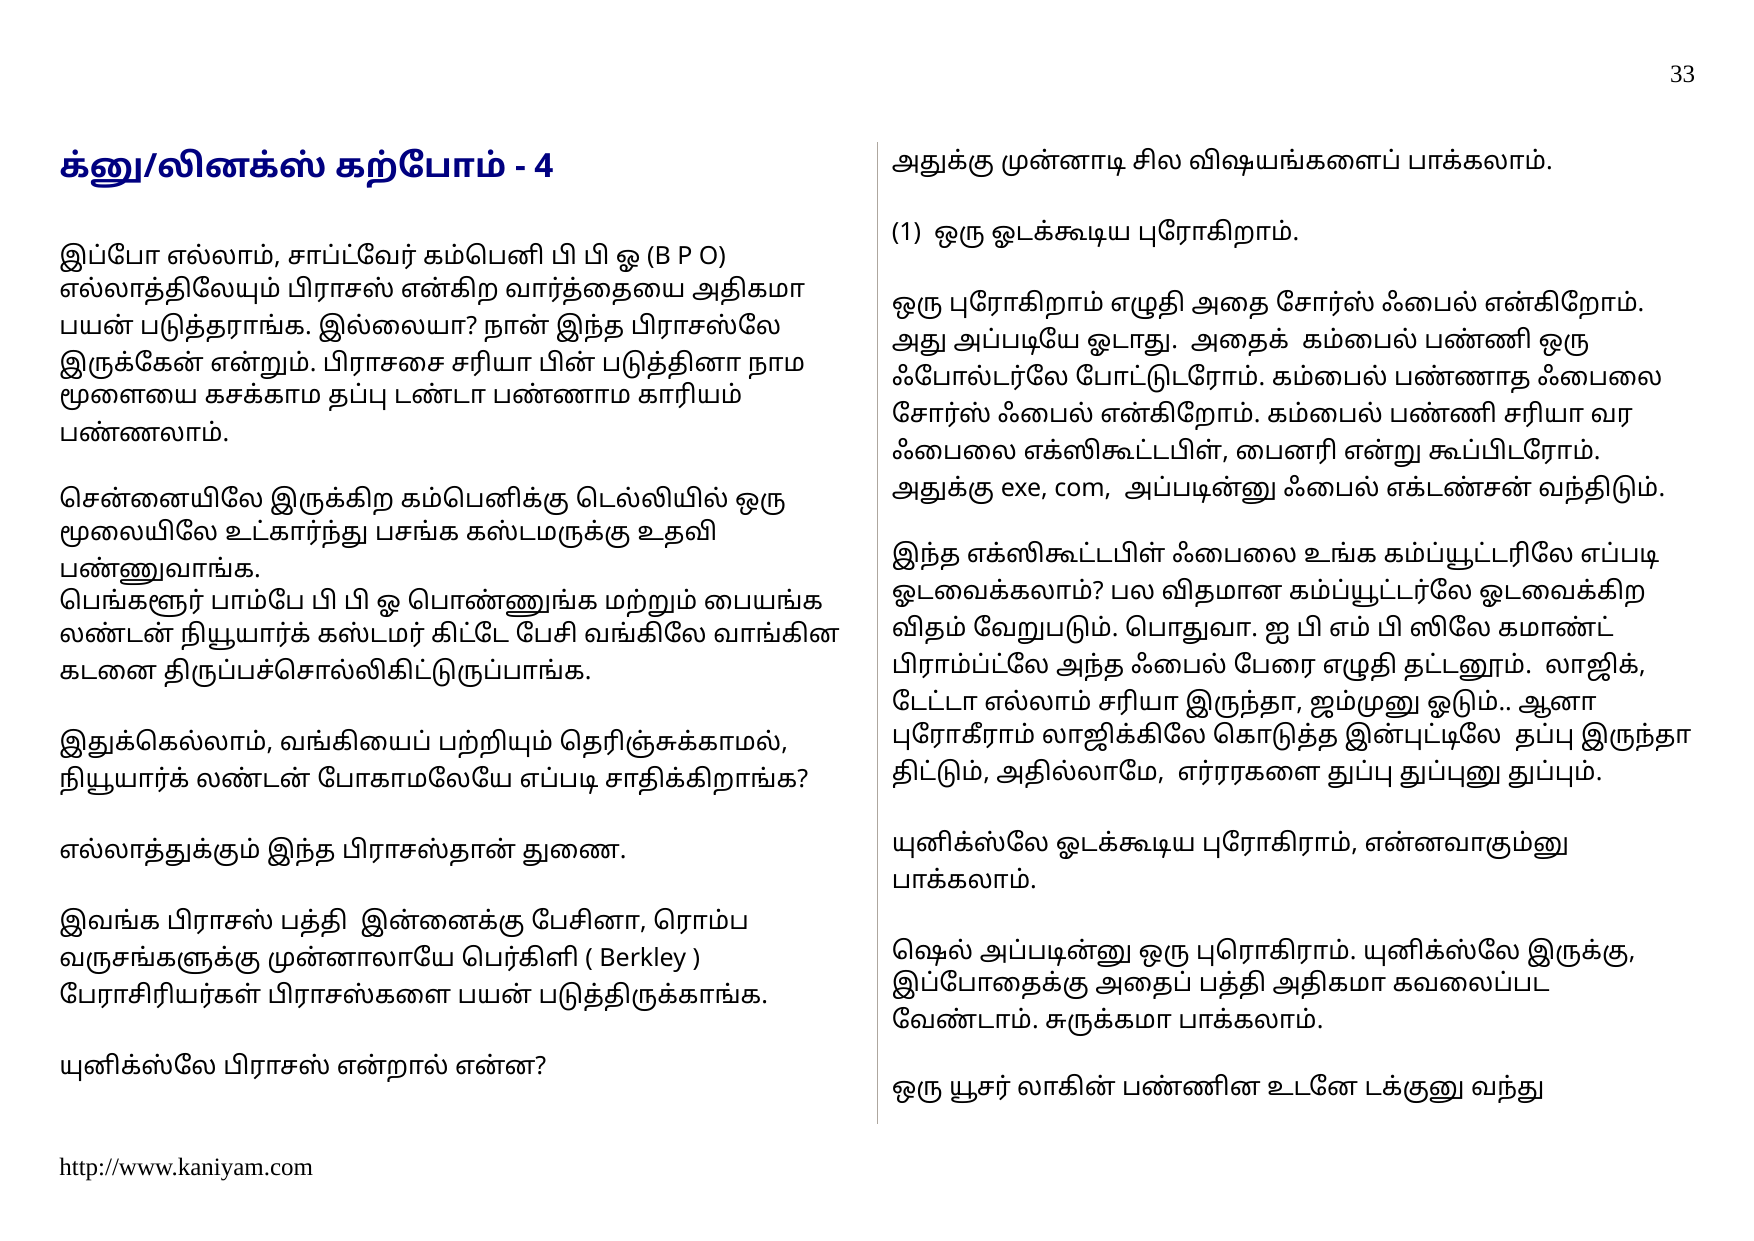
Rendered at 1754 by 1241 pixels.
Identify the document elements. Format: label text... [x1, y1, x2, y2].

text பெங்களூர் பாம்பே பி பி ஓ பொண்ணுங்க மற்றும் பையங்க லண்டன் நியூயார்க் கஸ்டமர் கிட்டே பேசி வங்கிலே வாங்கின கடனை திருப்பச்சொல்லிகிட்டுருப்பாங்க. [59, 587, 862, 689]
text இப்போதைக்கு அதைப் பத்தி அதிகமா கவலைப்பட வேண்டாம். சுருக்கமா பாக்கலாம். [892, 969, 1695, 1039]
text ஷெல் அப்படின்னு ஒரு புரொகிராம். யுனிக்ஸ்லே இருக்கு, [892, 932, 1695, 969]
text இதுக்கெல்லாம், வங்கியைப் பற்றியும் தெரிஞ்சுக்காமல், நியூயார்க் லண்டன் போகாமலேயே எப்படி சாதிக்கிறாங்க? [59, 724, 862, 798]
text (1) ஒரு ஓடக்கூடிய புரோகிறாம். [892, 213, 1695, 250]
text ஒரு புரோகிறாம் எழுதி அதை சோர்ஸ் ஃபைல் என்கிறோம். அது அப்படியே ஓடாது. அதைக் கம்பைல் பண்ணி ஒரு ஃபோல்டர்லே போட்டுடரோம். கம்பைல் பண்ணாத ஃபைலை சோர்ஸ் ஃபைல் என்கிறோம். கம்பைல் பண்ணி சரியா வர ஃபைலை எக்ஸிகூட்டபிள், பைனரி என்று கூப்பிடரோம். அதுக்கு exe, com, அப்படின்னு ஃபைல் எக்டண்சன் வந்திடும். [892, 284, 1695, 506]
text யுனிக்ஸ்லே பிராசஸ் என்றால் என்ன? [59, 1048, 862, 1085]
text இவங்க பிராசஸ் பத்தி இன்னைக்கு பேசினா, ரொம்ப வருசங்களுக்கு முன்னாலாயே பெர்கிளி ( Berkley ) பேராசிரியர்கள் பிராசஸ்களை பயன் படுத்திருக்காங்க. [59, 903, 862, 1014]
text எல்லாத்துக்கும் இந்த பிராசஸ்தான் துணை. [59, 832, 862, 869]
text ஒரு யூசர் லாகின் பண்ணின உடனே டக்குனு வந்து [892, 1073, 1695, 1106]
text சென்னையிலே இருக்கிற கம்பெனிக்கு டெல்லியில் ஒரு மூலையிலே உட்கார்ந்து பசங்க கஸ்டமருக்கு உதவி பண்ணுவாங்க. [59, 485, 862, 587]
text அதுக்கு முன்னாடி சில விஷயங்களைப் பாக்கலாம். [892, 142, 1695, 179]
subtitle க்னு/லினக்ஸ் கற்போம் - 4 [59, 142, 862, 191]
text இப்போ எல்லாம், சாப்ட்வேர் கம்பெனி பி பி ஓ (B P O) எல்லாத்திலேயும் பிராசஸ் என்கிற வார்த்தையை அதிகமா பயன் படுத்தராங்க. இல்லையா? நான் இந்த பிராசஸ்லே இருக்கேன் என்றும். பிராசசை சரியா பின் படுத்தினா நாம மூளையை கசக்காம தப்பு டண்டா பண்ணாம காரியம் பண்ணலாம். [59, 238, 862, 451]
text யுனிக்ஸ்லே ஓடக்கூடிய புரோகிராம், என்னவாகும்னு பாக்கலாம். [892, 824, 1695, 898]
text இந்த எக்ஸிகூட்டபிள் ஃபைலை உங்க கம்ப்யூட்டரிலே எப்படி ஓடவைக்கலாம்? பல விதமான கம்ப்யூட்டர்லே ஓடவைக்கிற விதம் வேறுபடும். பொதுவா. ஐ பி எம் பி ஸிலே கமாண்ட் பிராம்ப்ட்லே அந்த ஃபைல் பேரை எழுதி தட்டனூம். லாஜிக், டேட்டா எல்லாம் சரியா இருந்தா, ஜம்முனு ஓடும்.. ஆனா புரோகீராம் லாஜிக்கிலே கொடுத்த இன்புட்டிலே தப்பு இருந்தா திட்டும், அதில்லாமே, எர்ரரகளை துப்பு துப்புனு துப்பும். [892, 540, 1695, 790]
